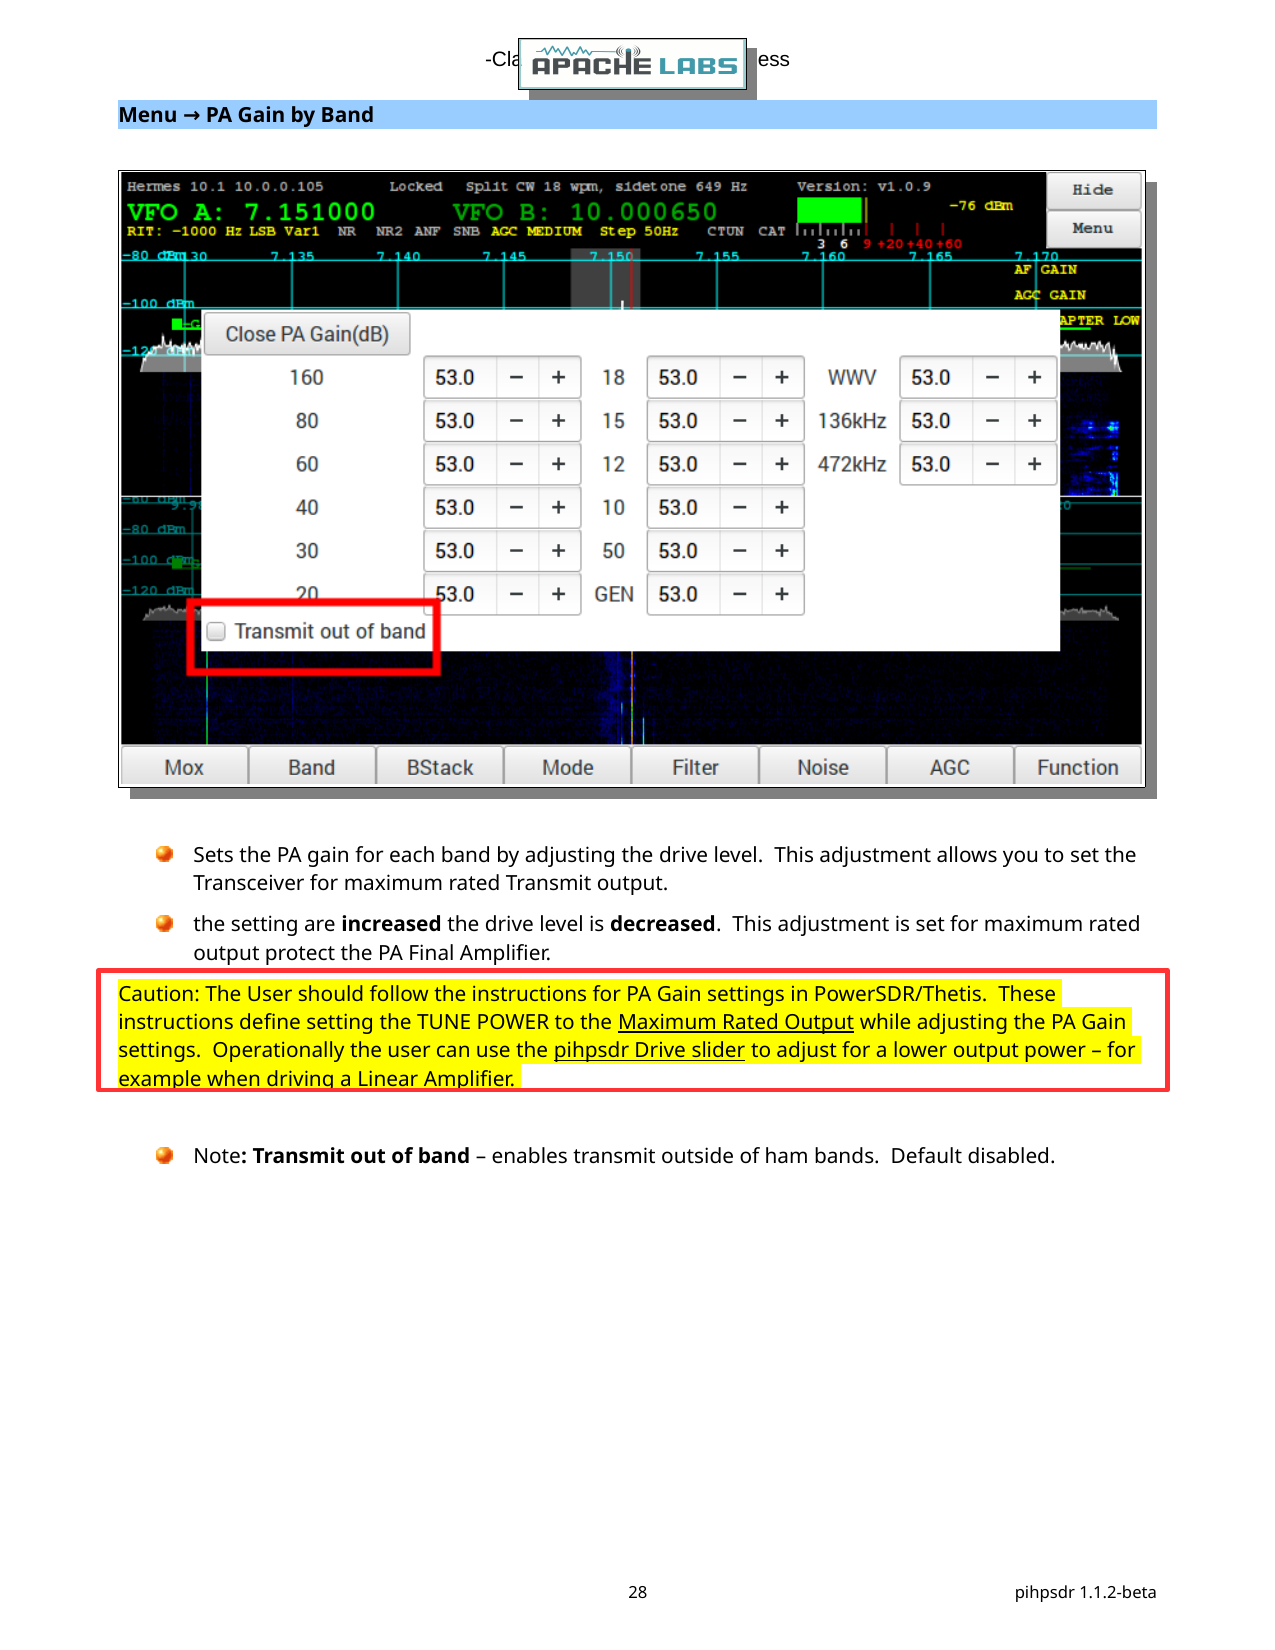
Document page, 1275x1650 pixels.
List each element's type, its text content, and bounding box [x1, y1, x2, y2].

list Sets the PA gain for each band by adjusting the drive level. This adjustment allows you to set the Transceiver for maximum rated Transmit output. [156, 840, 1157, 897]
picture [156, 1147, 173, 1164]
picture [121, 172, 1142, 784]
subtitle Menu → PA Gain by Band [118, 100, 1157, 129]
picture [521, 40, 744, 87]
picture [156, 915, 173, 932]
text Caution: The User should follow the instructions for PA Gain settings in PowerSDR/Thetis. These instructions define setting the TUNE POWER to the Maximum Rated Output while adjusting the PA Gain settings. Operationally the user can use the pihpsdr Drive slider to adjust for a lower output power – for example when driving a Linear Amplifier. [118, 979, 1157, 1088]
list Note: Transmit out of band – enables transmit outside of ham bands. Default disabled. [156, 1141, 1157, 1169]
list the setting are increased the drive level is decreased. This adjustment is set for maximum rated output protect the PA Final Amplifier. [156, 909, 1157, 966]
picture [156, 846, 173, 862]
